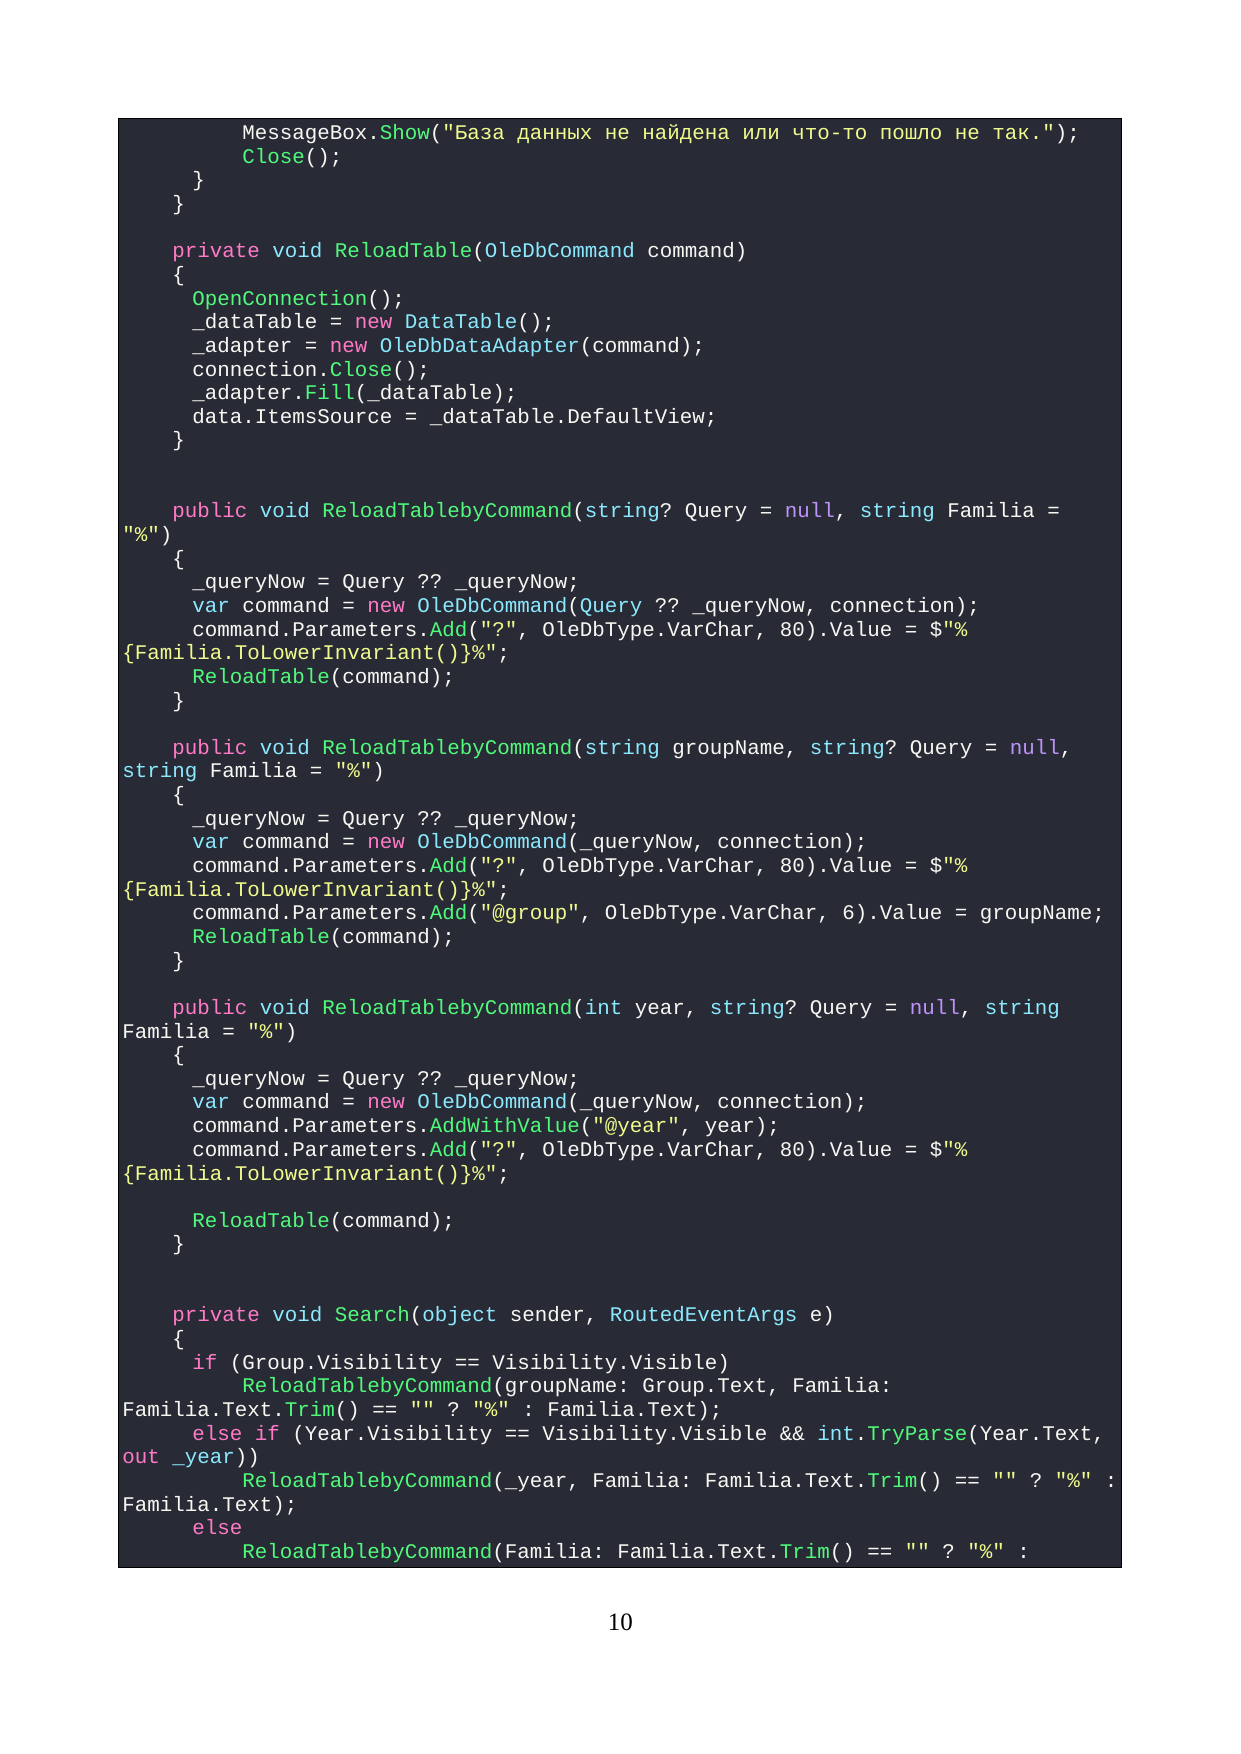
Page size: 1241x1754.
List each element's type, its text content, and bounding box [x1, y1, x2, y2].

text } [119, 426, 1121, 449]
text ReloadTable(command); [119, 1206, 1121, 1229]
text else [119, 1513, 1121, 1537]
text command.Parameters.Add("?", OleDbType.VarChar, 80).Value = $"%{Familia.ToLowerInvariant()}%"; [119, 1135, 1121, 1182]
text } [119, 686, 1121, 709]
text MessageBox.Show("База данных не найдена или что-то пошло не так."); [119, 119, 1121, 142]
text connection.Close(); [119, 354, 1121, 378]
text _queryNow = Query ?? _queryNow; [119, 567, 1121, 591]
text data.ItemsSource = _dataTable.DefaultView; [119, 402, 1121, 426]
text private void ReloadTable(OleDbCommand command) [119, 236, 1121, 260]
text if (Group.Visibility == Visibility.Visible) [119, 1348, 1121, 1371]
text { [119, 1324, 1121, 1348]
text _queryNow = Query ?? _queryNow; [119, 1064, 1121, 1088]
text _queryNow = Query ?? _queryNow; [119, 804, 1121, 827]
text _adapter.Fill(_dataTable); [119, 378, 1121, 402]
text { [119, 780, 1121, 804]
text private void Search(object sender, RoutedEventArgs e) [119, 1300, 1121, 1324]
text OpenConnection(); [119, 284, 1121, 307]
text var command = new OleDbCommand(_queryNow, connection); [119, 1088, 1121, 1111]
text } [119, 1229, 1121, 1253]
text { [119, 1040, 1121, 1064]
text ReloadTablebyCommand(groupName: Group.Text, Familia: Familia.Text.Trim() == "" ? "%" : Familia.Text); [119, 1371, 1121, 1419]
text public void ReloadTablebyCommand(int year, string? Query = null, string Familia = "%") [119, 993, 1121, 1040]
text } [119, 165, 1121, 189]
text _adapter = new OleDbDataAdapter(command); [119, 331, 1121, 354]
text ReloadTable(command); [119, 922, 1121, 946]
text var command = new OleDbCommand(Query ?? _queryNow, connection); [119, 591, 1121, 615]
text command.Parameters.AddWithValue("@year", year); [119, 1111, 1121, 1135]
text ReloadTable(command); [119, 662, 1121, 686]
text command.Parameters.Add("?", OleDbType.VarChar, 80).Value = $"%{Familia.ToLowerInvariant()}%"; [119, 615, 1121, 662]
text command.Parameters.Add("@group", OleDbType.VarChar, 6).Value = groupName; [119, 898, 1121, 922]
text ReloadTablebyCommand(Familia: Familia.Text.Trim() == "" ? "%" : [119, 1537, 1121, 1567]
text else if (Year.Visibility == Visibility.Visible && int.TryParse(Year.Text, out _year)) [119, 1419, 1121, 1466]
text } [119, 946, 1121, 969]
text command.Parameters.Add("?", OleDbType.VarChar, 80).Value = $"%{Familia.ToLowerInvariant()}%"; [119, 851, 1121, 898]
text var command = new OleDbCommand(_queryNow, connection); [119, 827, 1121, 851]
text { [119, 260, 1121, 284]
text public void ReloadTablebyCommand(string? Query = null, string Familia = "%") [119, 496, 1121, 544]
text } [119, 189, 1121, 213]
text public void ReloadTablebyCommand(string groupName, string? Query = null, string Familia = "%") [119, 733, 1121, 780]
text Close(); [119, 142, 1121, 165]
text _dataTable = new DataTable(); [119, 307, 1121, 331]
text ReloadTablebyCommand(_year, Familia: Familia.Text.Trim() == "" ? "%" : Familia.Text); [119, 1466, 1121, 1513]
text { [119, 544, 1121, 567]
